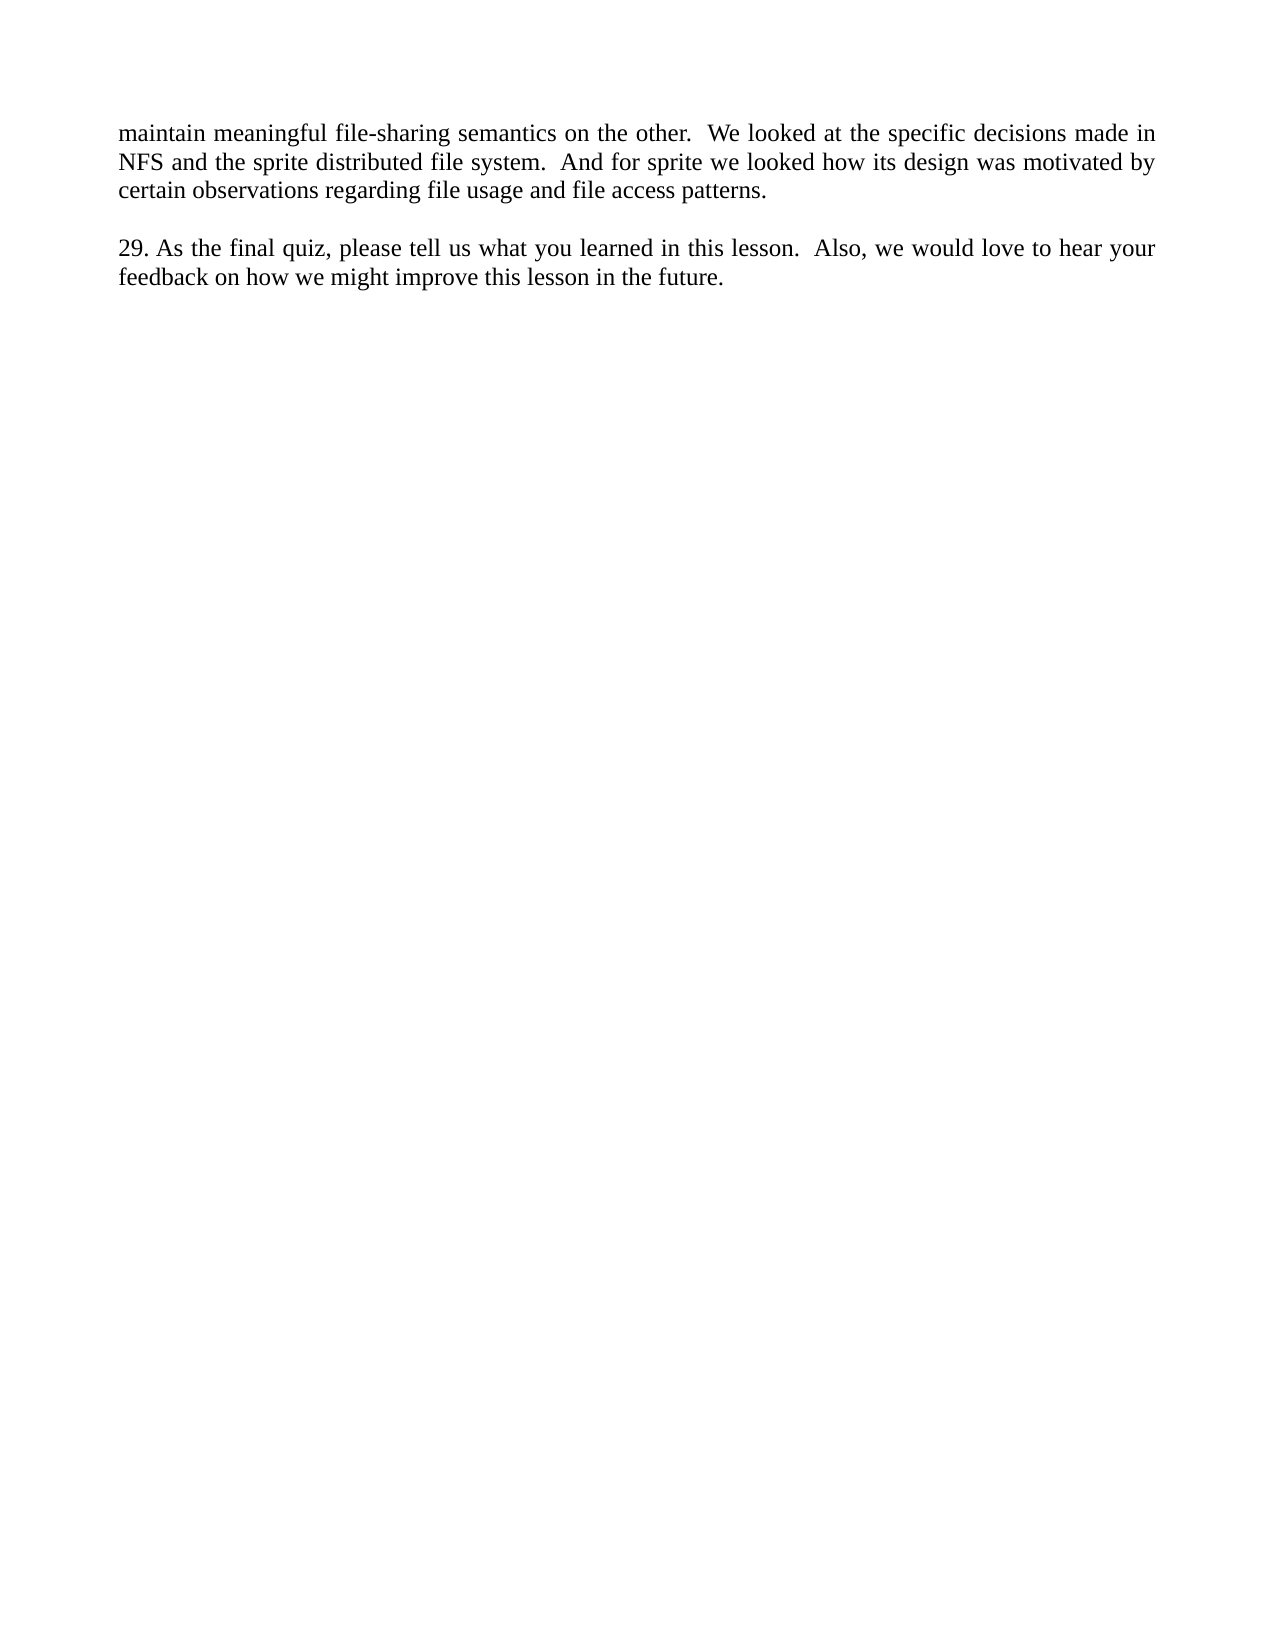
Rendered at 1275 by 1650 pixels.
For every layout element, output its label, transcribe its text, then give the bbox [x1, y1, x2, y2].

text 29. As the final quiz, please tell us what you learned in this lesson. Also, we would love to hear your feedback on how we might improve this lesson in the future. [118, 233, 1157, 291]
text maintain meaningful file-sharing semantics on the other. We looked at the specific decisions made in NFS and the sprite distributed file system. And for sprite we looked how its design was motivated by certain observations regarding file usage and file access patterns. [118, 118, 1157, 204]
